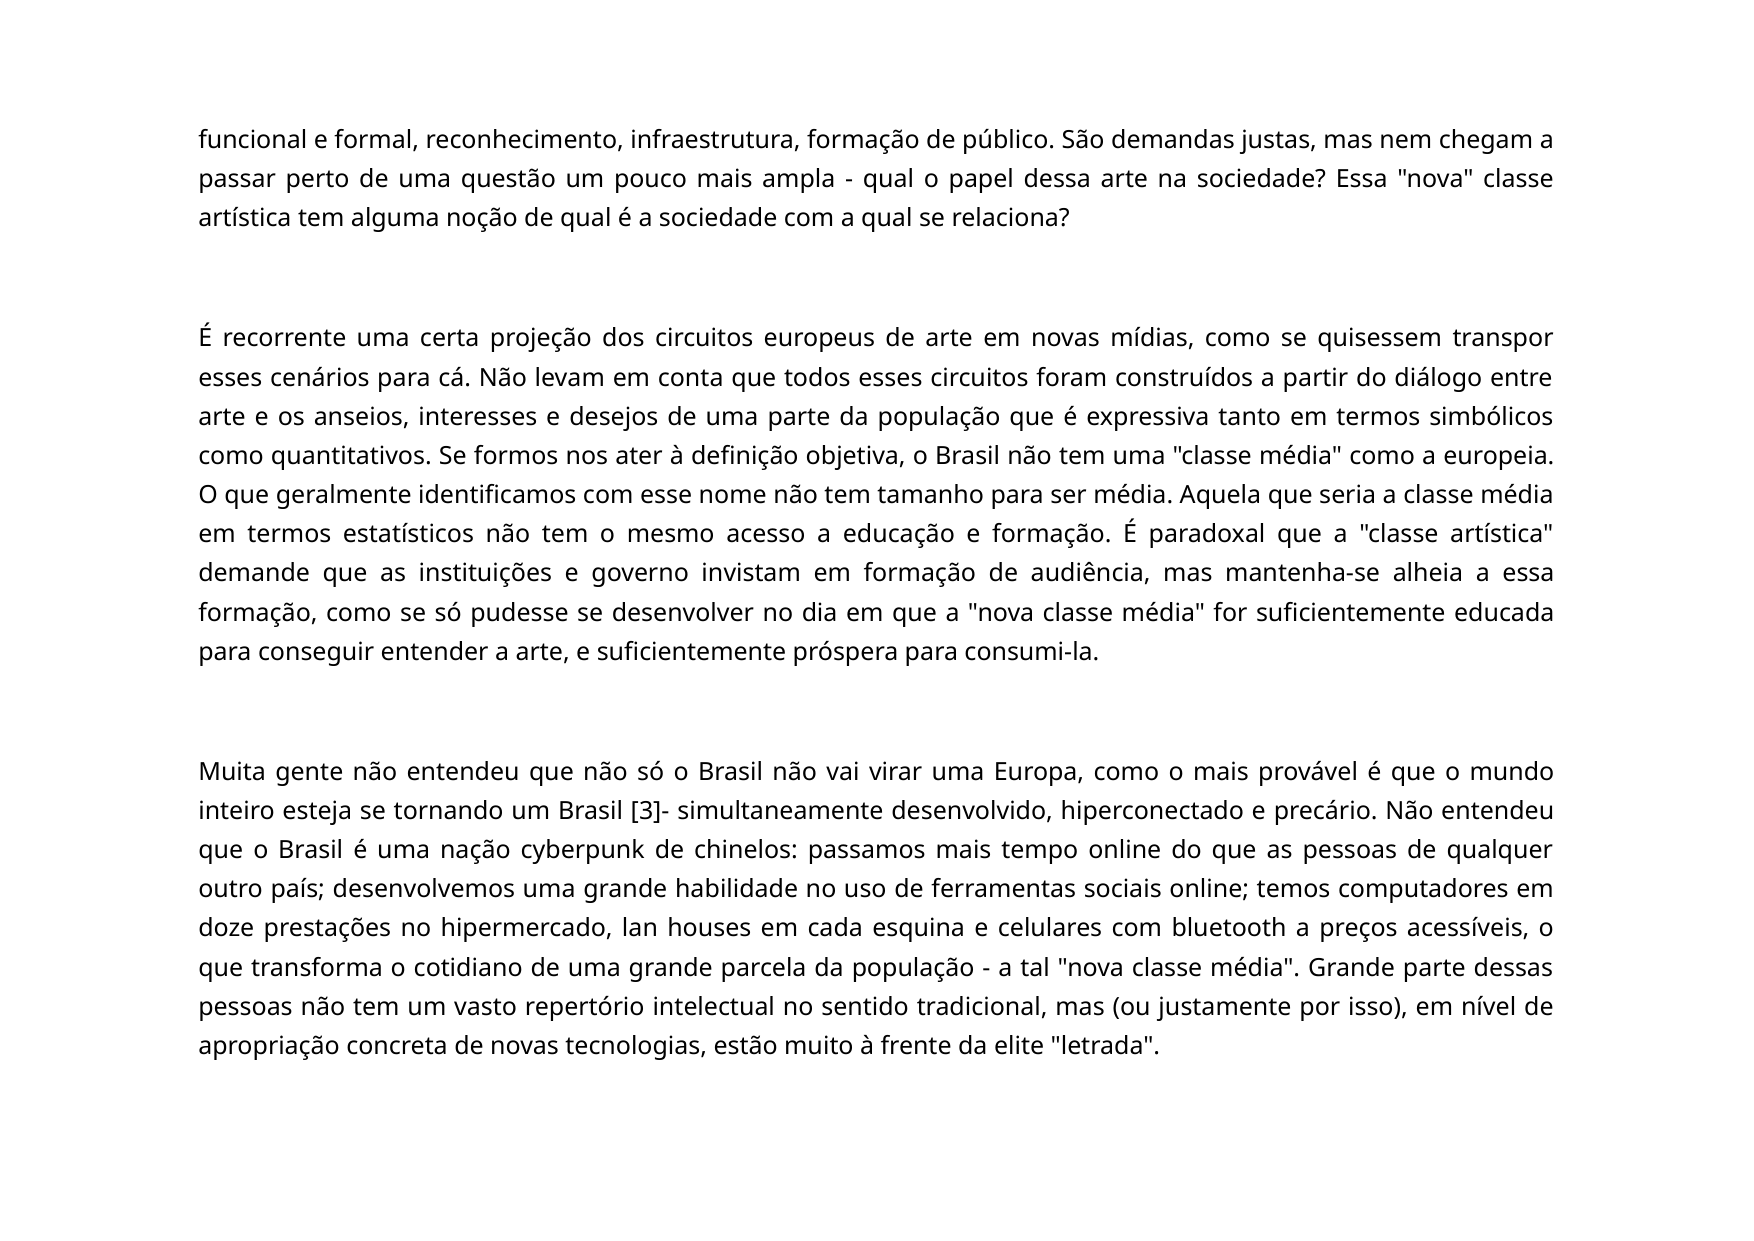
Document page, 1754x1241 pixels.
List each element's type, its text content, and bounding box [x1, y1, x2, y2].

text Muita gente não entendeu que não só o Brasil não vai virar uma Europa, como o mais provável é que o mundo inteiro esteja se tornando um Brasil [3]- simultaneamente desenvolvido, hiperconectado e precário. Não entendeu que o Brasil é uma nação cyberpunk de chinelos: passamos mais tempo online do que as pessoas de qualquer outro país; desenvolvemos uma grande habilidade no uso de ferramentas sociais online; temos computadores em doze prestações no hipermercado, lan houses em cada esquina e celulares com bluetooth a preços acessíveis, o que transforma o cotidiano de uma grande parcela da população - a tal "nova classe média". Grande parte dessas pessoas não tem um vasto repertório intelectual no sentido tradicional, mas (ou justamente por isso), em nível de apropriação concreta de novas tecnologias, estão muito à frente da elite "letrada". [198, 753, 1556, 1062]
text É recorrente uma certa projeção dos circuitos europeus de arte em novas mídias, como se quisessem transpor esses cenários para cá. Não levam em conta que todos esses circuitos foram construídos a partir do diálogo entre arte e os anseios, interesses e desejos de uma parte da população que é expressiva tanto em termos simbólicos como quantitativos. Se formos nos ater à definição objetiva, o Brasil não tem uma "classe média" como a europeia. O que geralmente identificamos com esse nome não tem tamanho para ser média. Aquela que seria a classe média em termos estatísticos não tem o mesmo acesso a educação e formação. É paradoxal que a "classe artística" demande que as instituições e governo invistam em formação de audiência, mas mantenha-se alheia a essa formação, como se só pudesse se desenvolver no dia em que a "nova classe média" for suficientemente educada para conseguir entender a arte, e suficientemente próspera para consumi-la. [198, 320, 1556, 667]
text funcional e formal, reconhecimento, infraestrutura, formação de público. São demandas justas, mas nem chegam a passar perto de uma questão um pouco mais ampla - qual o papel dessa arte na sociedade? Essa "nova" classe artística tem alguma noção de qual é a sociedade com a qual se relaciona? [198, 122, 1556, 234]
